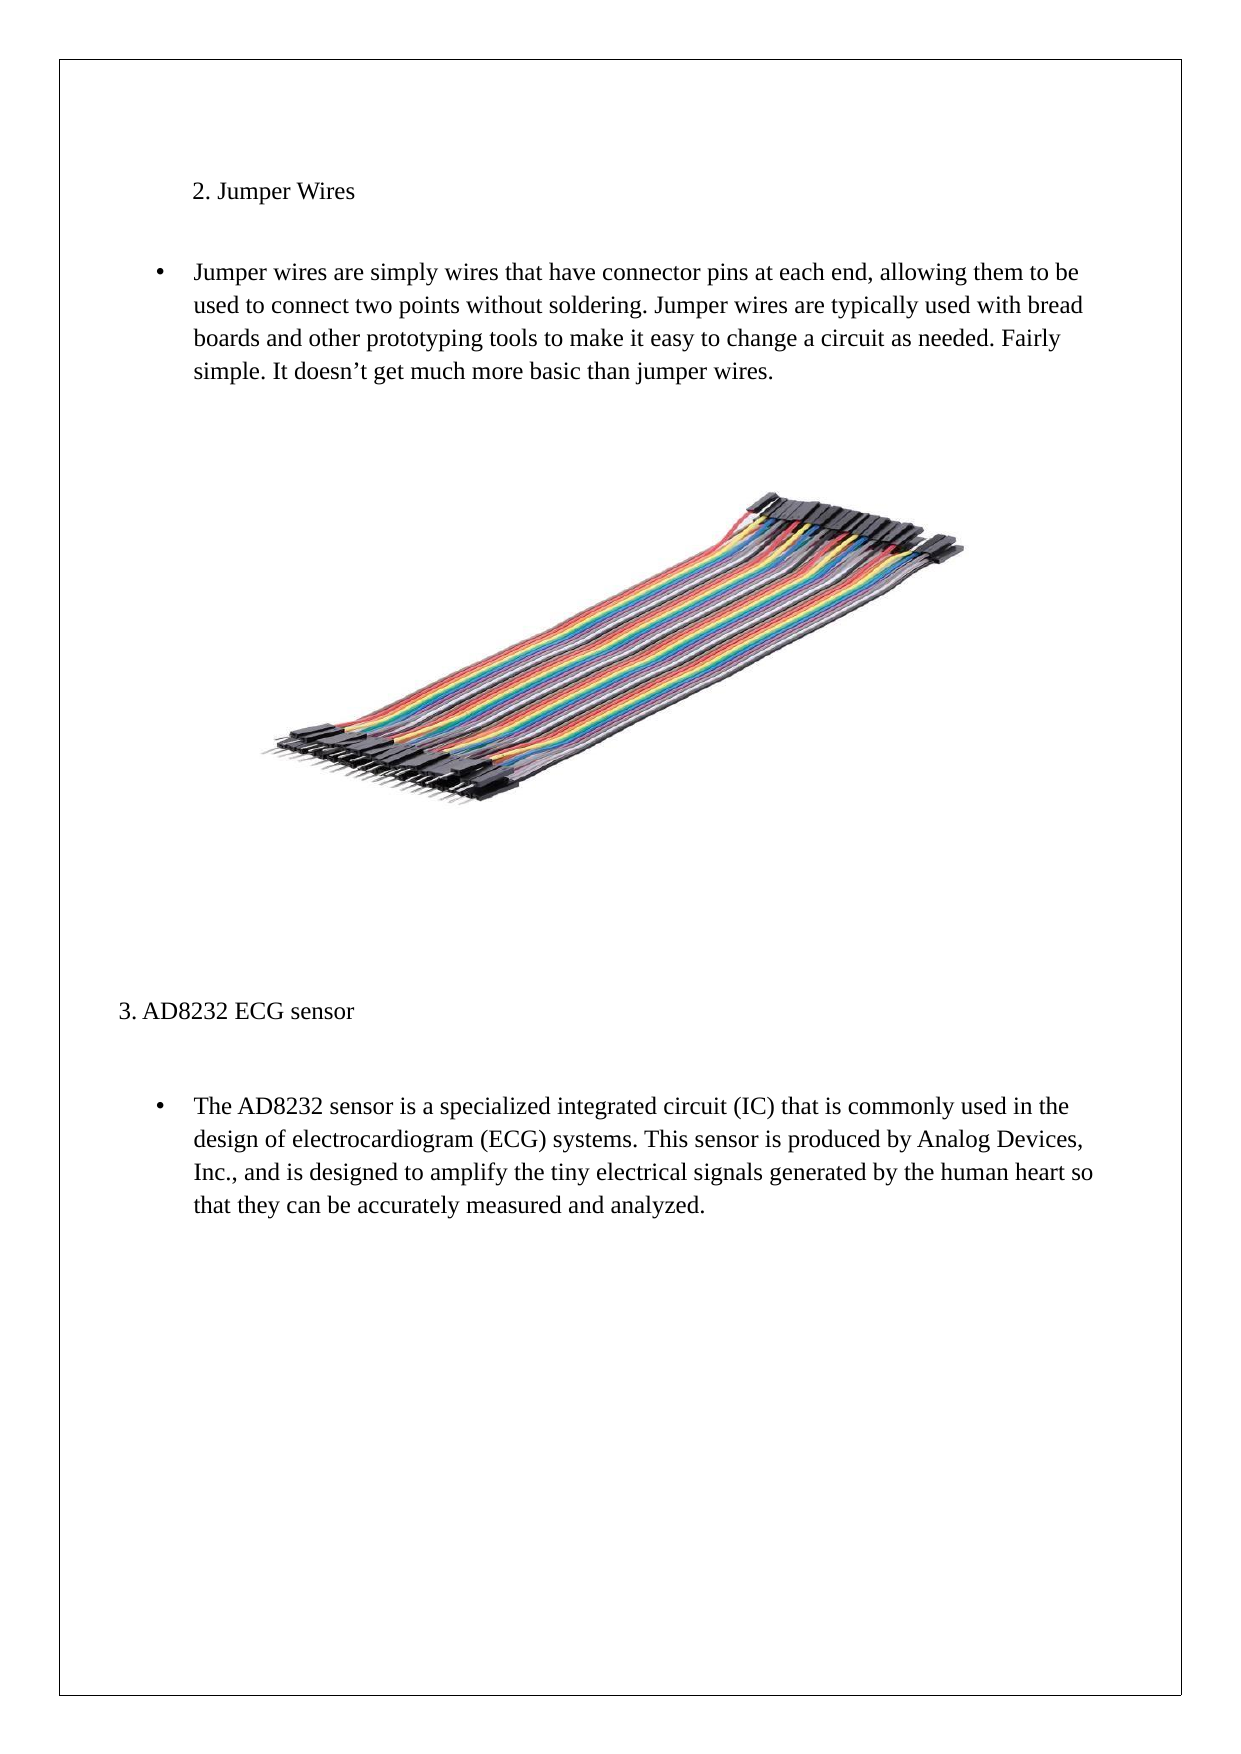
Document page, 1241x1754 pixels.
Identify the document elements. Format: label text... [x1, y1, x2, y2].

text 3. AD8232 ECG sensor [118, 996, 1122, 1025]
picture [198, 436, 1043, 897]
text 2. Jumper Wires [118, 176, 1122, 205]
list Jumper wires are simply wires that have connector pins at each end, allowing them to be used to connect two points without soldering. Jumper wires are typically used with bread boards and other prototyping tools to make it easy to change a circuit as needed. Fairly simple. It doesn’t get much more basic than jumper wires. [156, 257, 1122, 385]
list The AD8232 sensor is a specialized integrated circuit (IC) that is commonly used in the design of electrocardiogram (ECG) systems. This sensor is produced by Analog Devices, Inc., and is designed to amplify the tiny electrical signals generated by the human heart so that they can be accurately measured and analyzed. [156, 1091, 1122, 1219]
